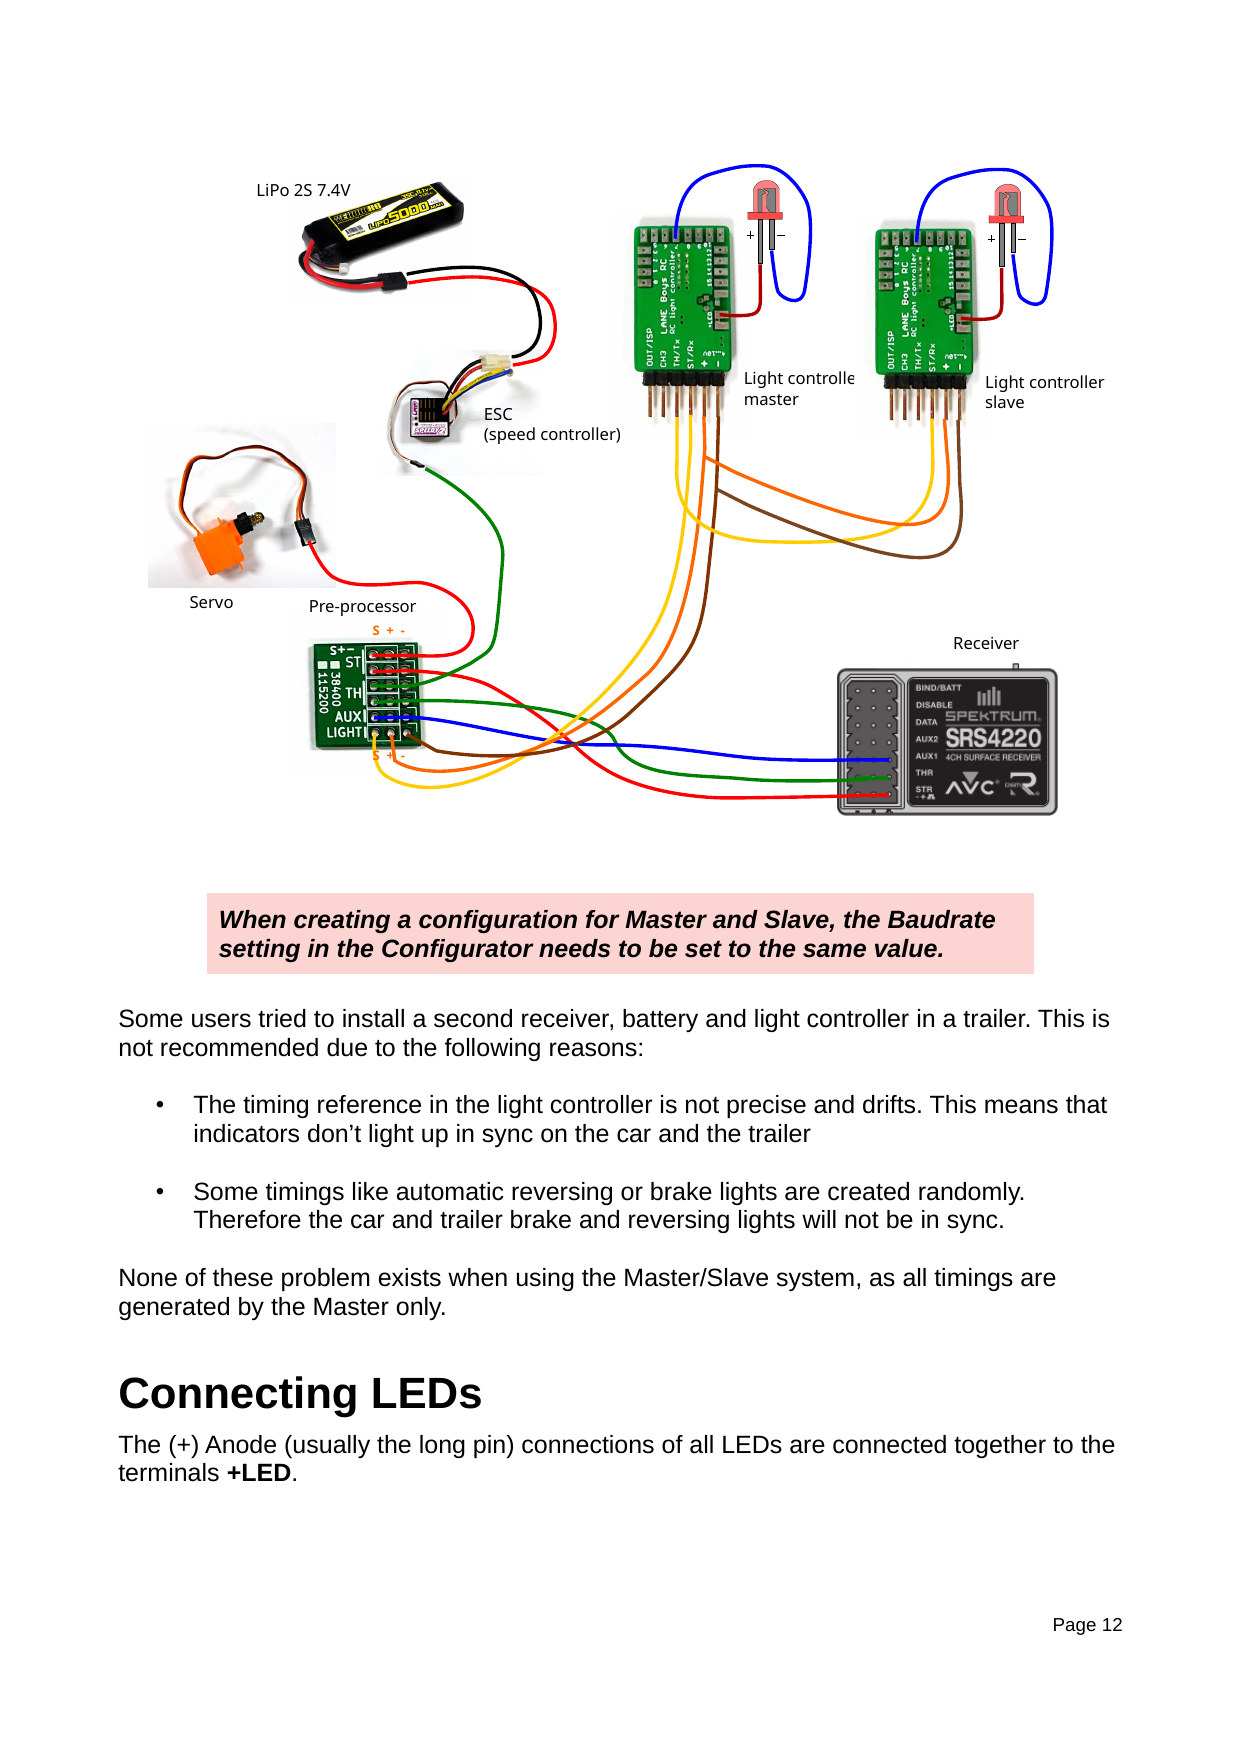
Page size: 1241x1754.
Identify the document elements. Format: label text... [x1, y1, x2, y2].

list Some timings like automatic reversing or brake lights are created randomly. Therefore the car and trailer brake and reversing lights will not be in sync. [156, 1176, 1122, 1234]
text When creating a configuration for Master and Slave, the Baudrate setting in the Configurator needs to be set to the same value. [207, 893, 1034, 974]
text Some users tried to install a second receiver, battery and light controller in a trailer. This is not recommended due to the following reasons: [118, 1004, 1122, 1061]
text The (+) Anode (usually the long pin) connections of all LEDs are connected together to the terminals +LED. [118, 1430, 1122, 1487]
subtitle Connecting LEDs [118, 1368, 1122, 1418]
text None of these problem exists when using the Master/Slave system, as all timings are generated by the Master only. [118, 1263, 1122, 1320]
list The timing reference in the light controller is not precise and drifts. This means that indicators don’t light up in sync on the car and the trailer [156, 1090, 1122, 1148]
